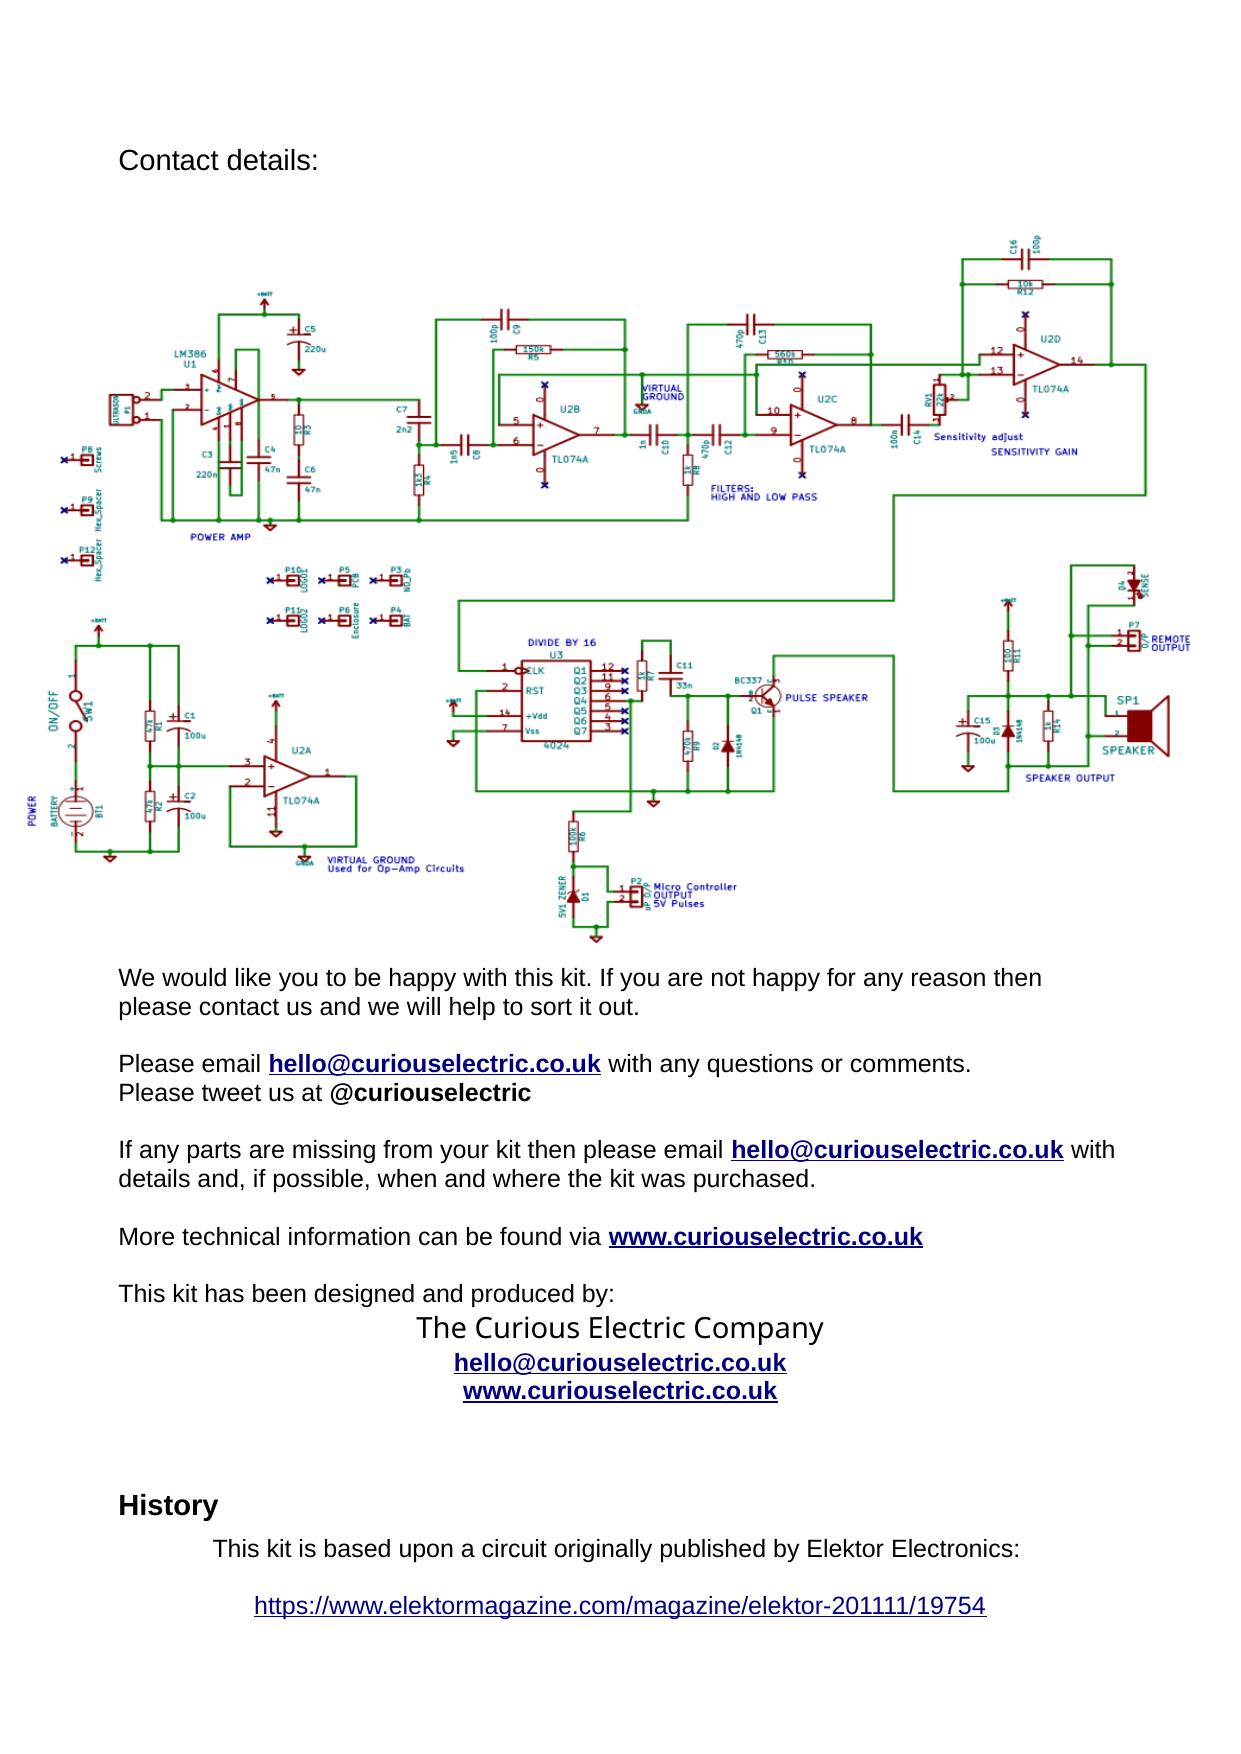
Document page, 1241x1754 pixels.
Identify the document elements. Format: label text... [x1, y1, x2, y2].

text This kit is based upon a circuit originally published by Elektor Electronics: [118, 1533, 1122, 1562]
text More technical information can be found via www.curiouselectric.co.uk [118, 1222, 1122, 1250]
text Please tweet us at @curiouselectric [118, 1078, 1122, 1107]
text [118, 189, 1122, 193]
text hello@curiouselectric.co.uk [118, 1347, 1122, 1376]
subtitle Contact details: [118, 143, 1122, 177]
text This kit has been designed and produced by: [118, 1279, 1122, 1308]
text https://www.elektormagazine.com/magazine/elektor-201111/19754 [118, 1591, 1122, 1620]
text We would like you to be happy with this kit. If you are not happy for any reason then please contact us and we will help to sort it out. [118, 963, 1122, 1020]
text If any parts are missing from your kit then please email hello@curiouselectric.co.uk with details and, if possible, when and where the kit was purchased. [118, 1135, 1122, 1193]
picture [0, 193, 1241, 963]
text The Curious Electric Company [118, 1308, 1122, 1347]
text www.curiouselectric.co.uk [118, 1376, 1122, 1405]
subtitle History [118, 1487, 1122, 1521]
text Please email hello@curiouselectric.co.uk with any questions or comments. [118, 1049, 1122, 1078]
